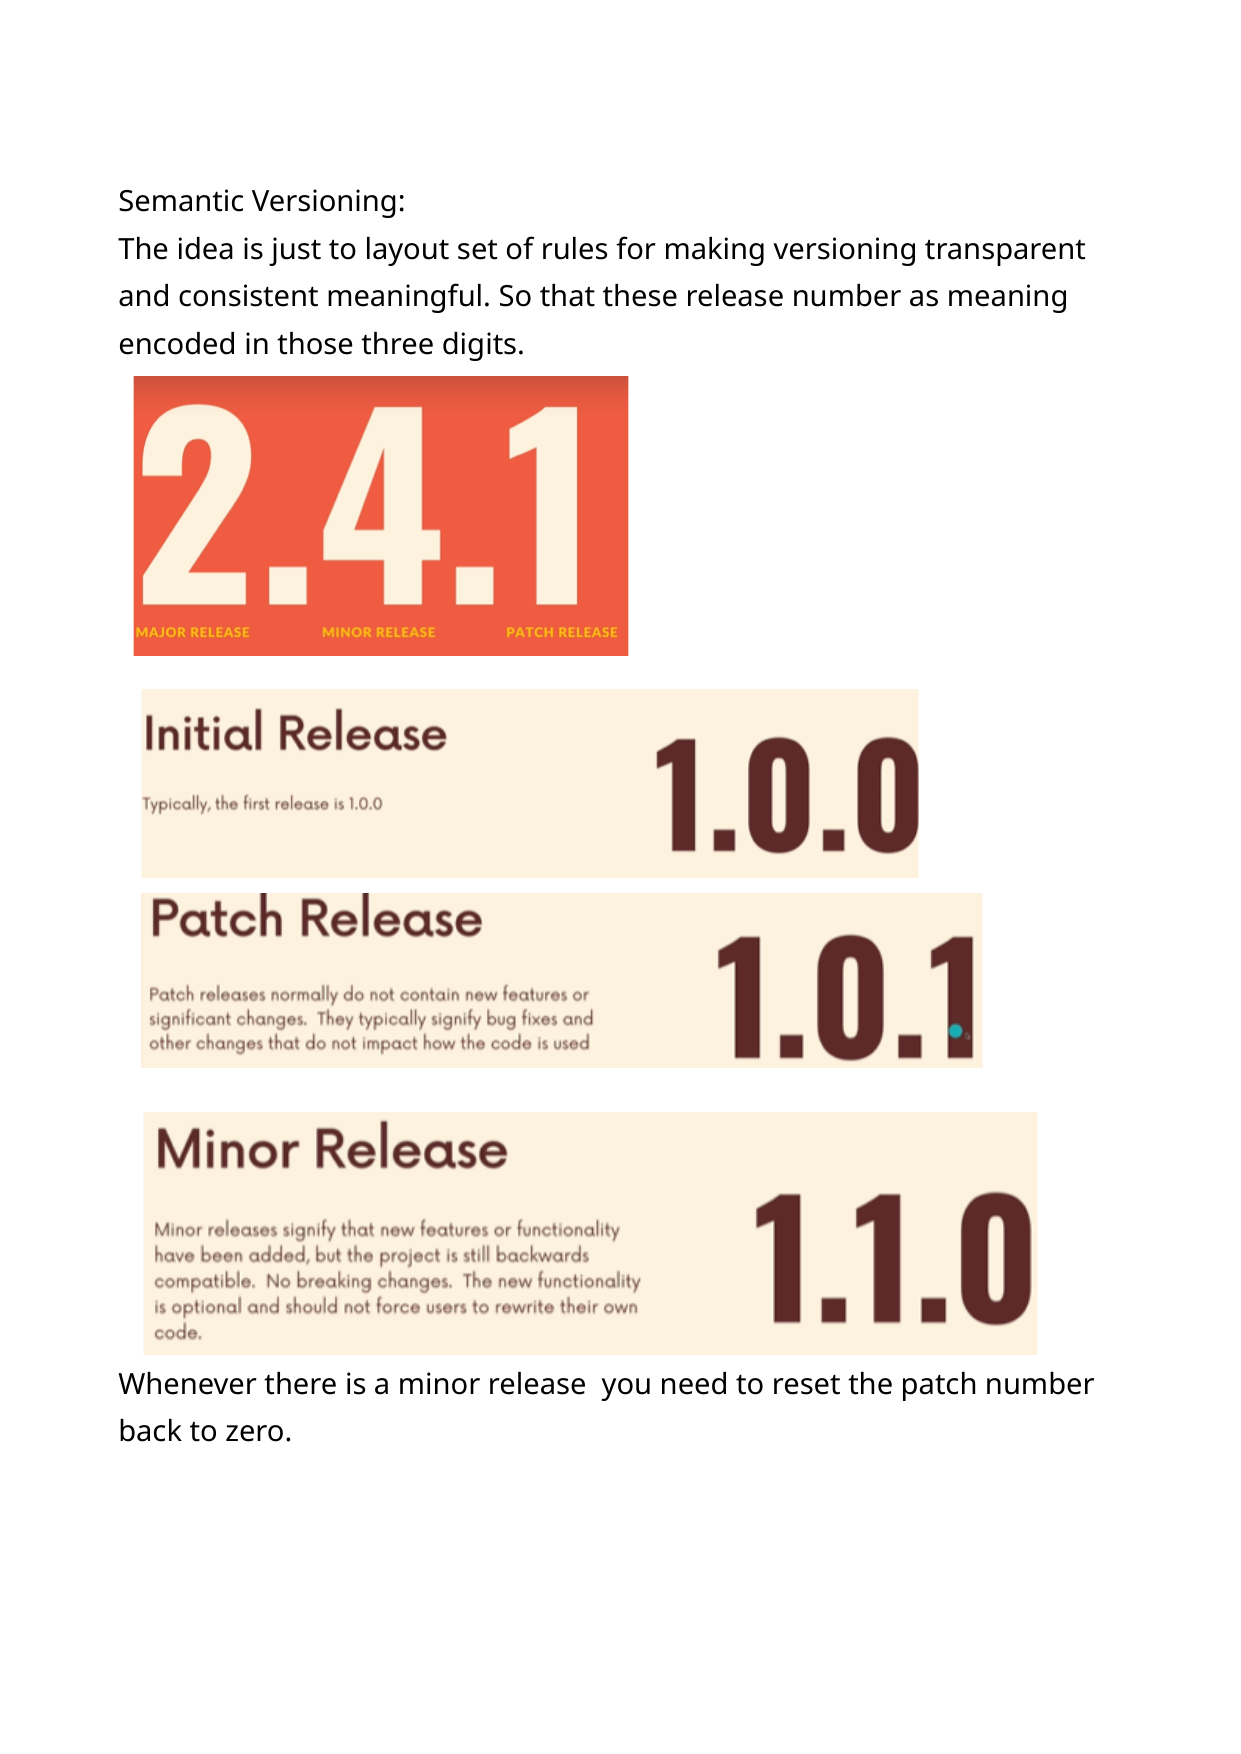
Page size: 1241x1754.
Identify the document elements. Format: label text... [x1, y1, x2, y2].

text Whenever there is a minor release you need to reset the patch number back to zero. [118, 1132, 1122, 1450]
picture [140, 893, 983, 1068]
picture [143, 1112, 1038, 1355]
picture [141, 689, 919, 878]
picture [133, 376, 629, 656]
text Semantic Versioning: The idea is just to layout set of rules for making versioning transparent and consistent meaningful. So that these release number as meaning encoded in those three digits. [118, 180, 1122, 363]
